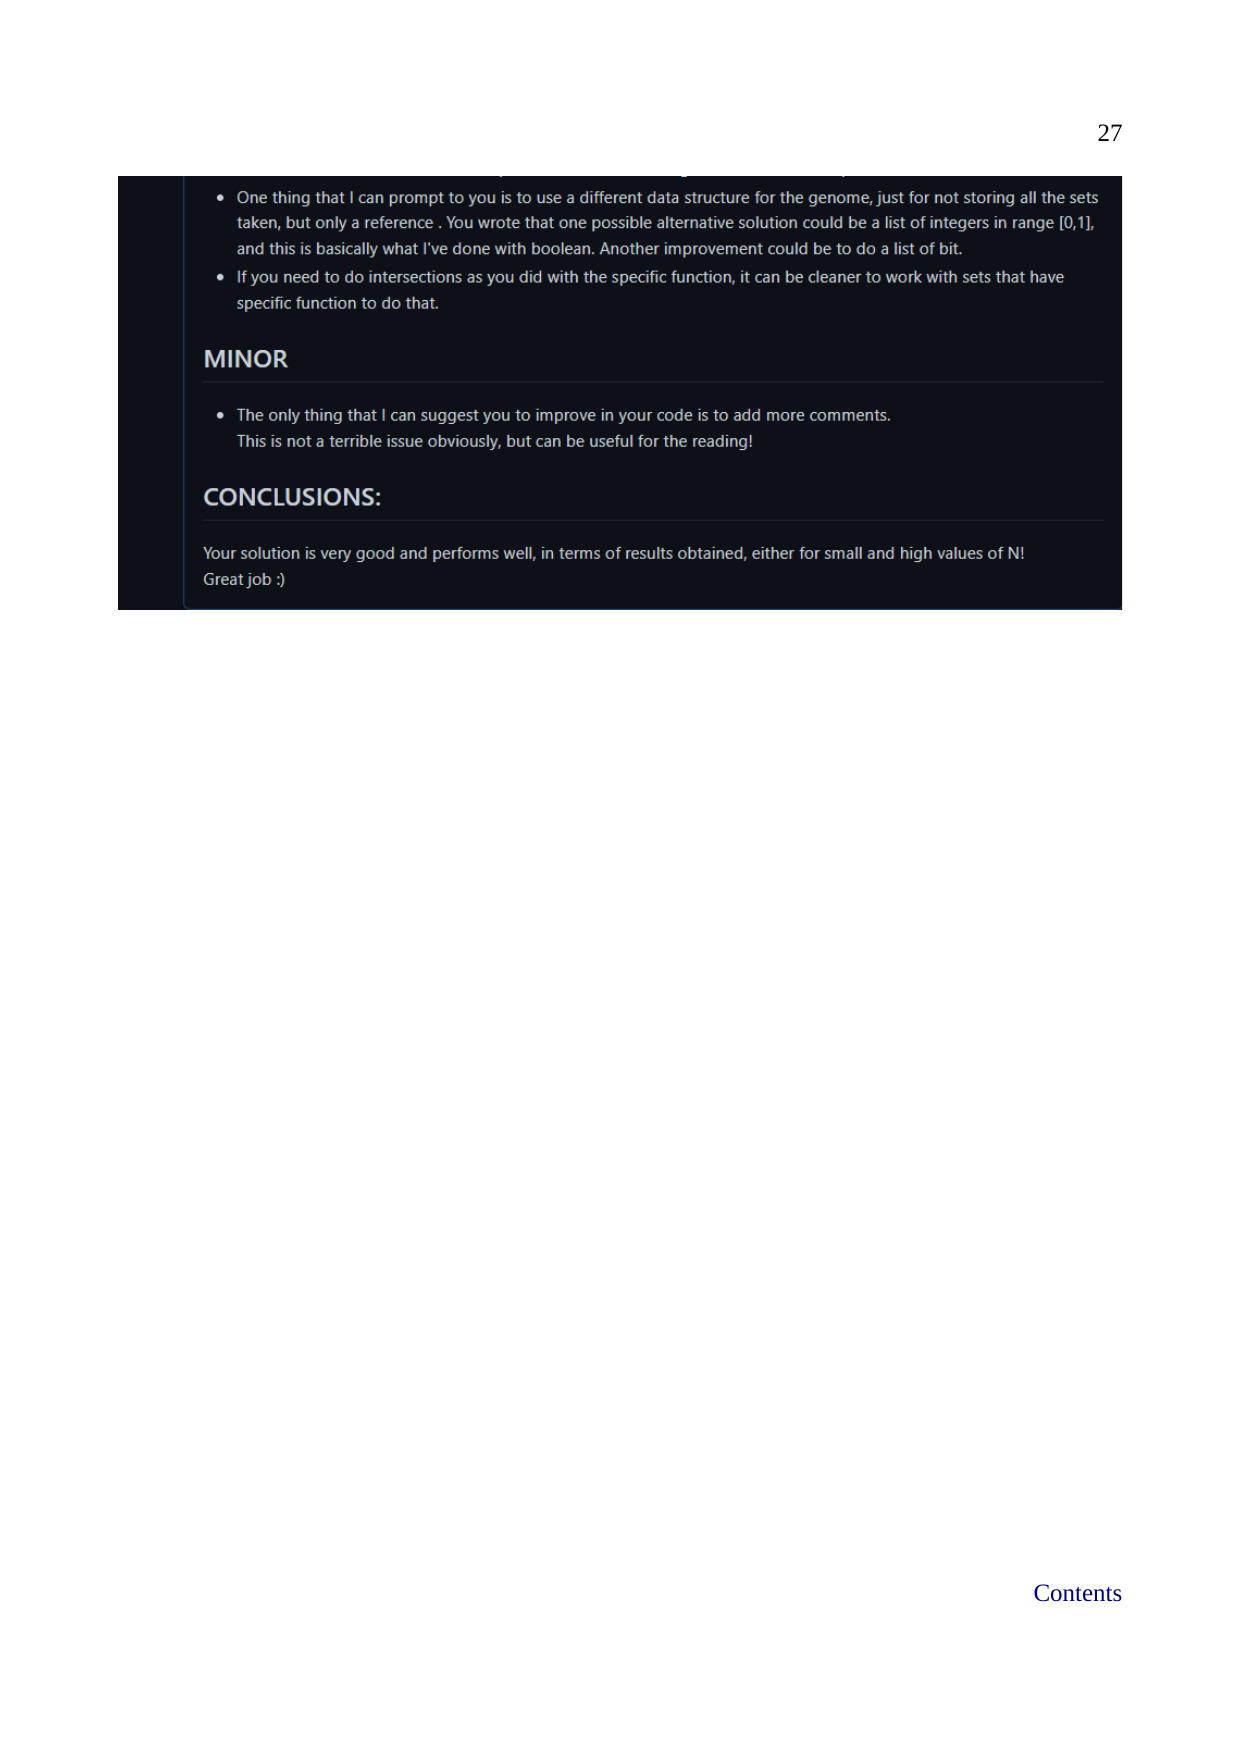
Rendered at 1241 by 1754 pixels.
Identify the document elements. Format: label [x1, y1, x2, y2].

picture [118, 176, 1123, 610]
